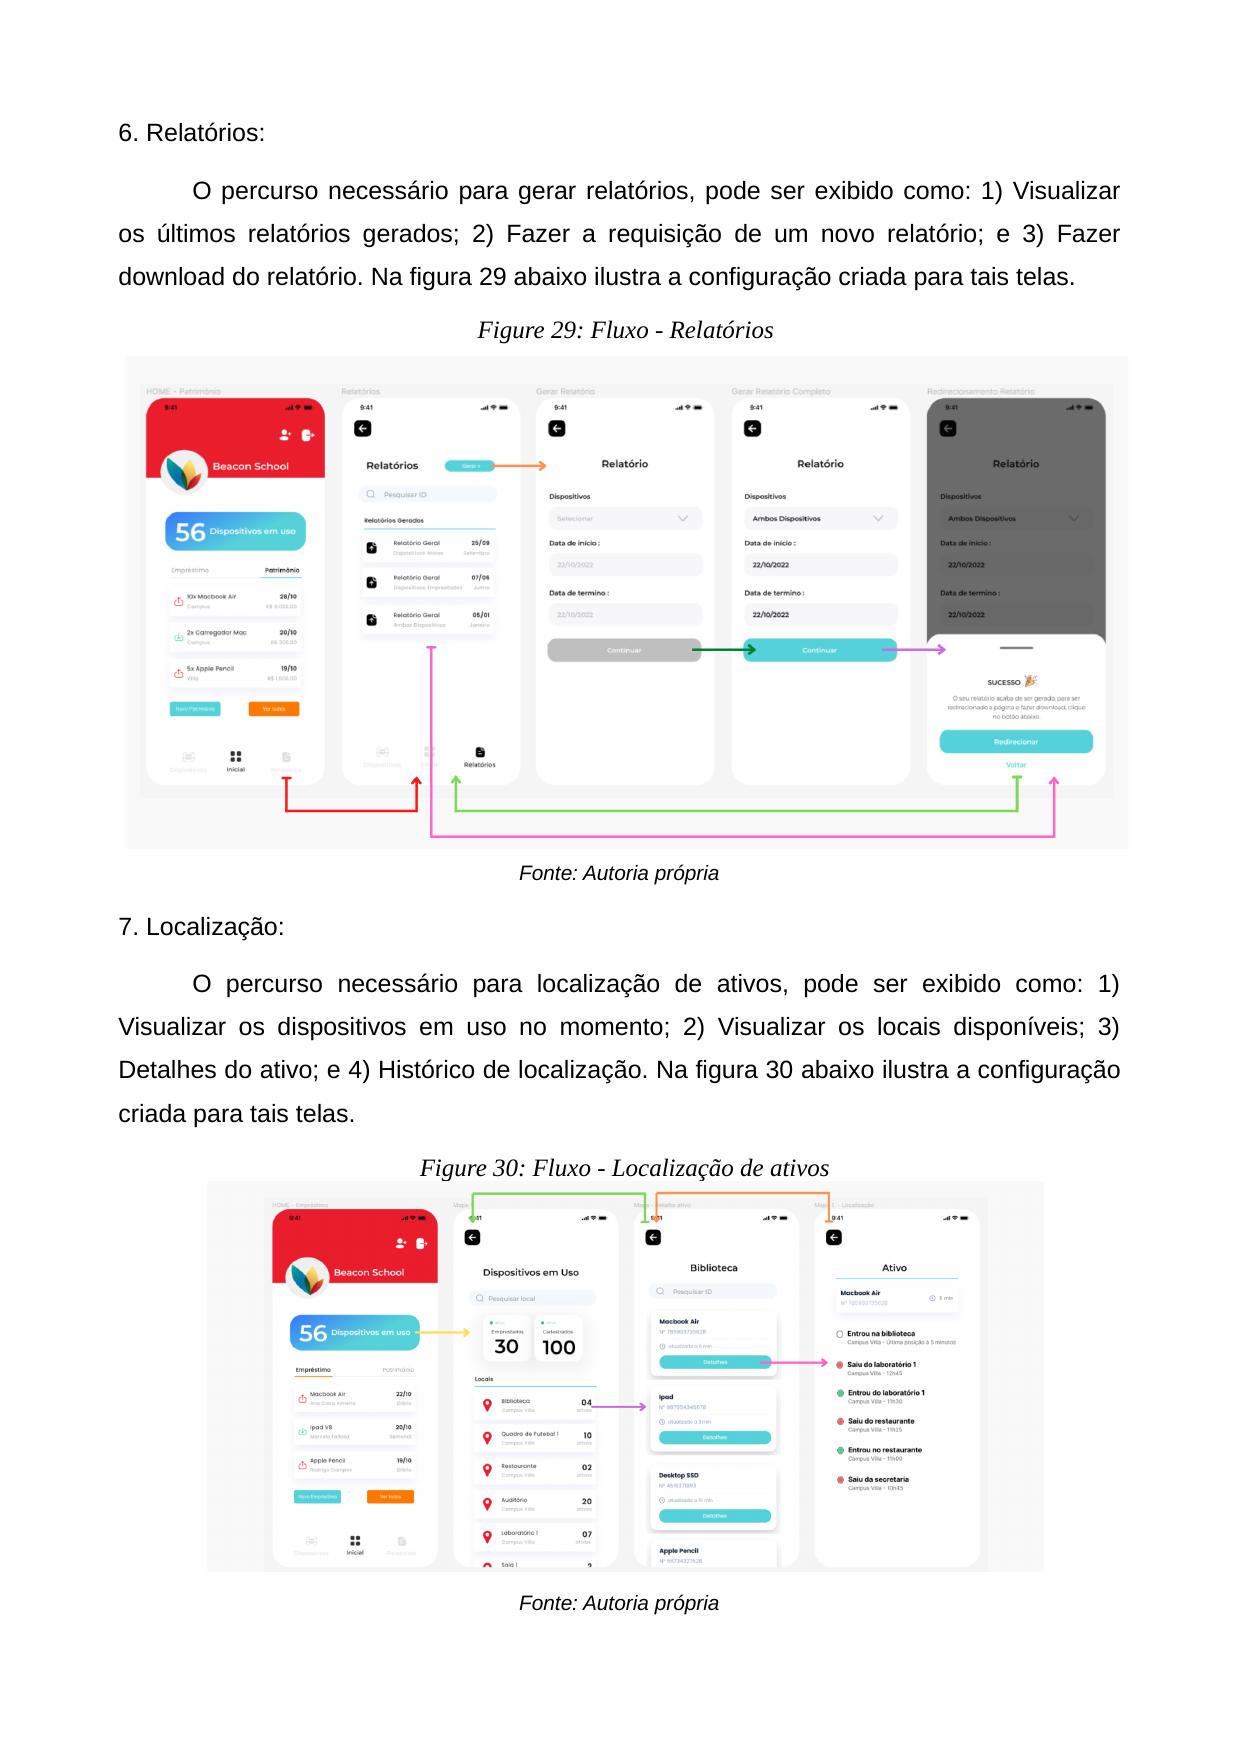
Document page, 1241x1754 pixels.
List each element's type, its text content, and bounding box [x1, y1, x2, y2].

text 7. Localização: [118, 912, 1122, 940]
picture [207, 1181, 1045, 1572]
text [125, 303, 1129, 316]
text O percurso necessário para localização de ativos, pode ser exibido como: 1) Visualizar os dispositivos em uso no momento; 2) Visualizar os locais disponíveis; 3) Detalhes do ativo; e 4) Histórico de localização. Na figura 30 abaixo ilustra a configuração criada para tais telas. [118, 969, 1122, 1127]
text [207, 1572, 1044, 1579]
text Figure 30: Fluxo - Localização de ativos [207, 1153, 1044, 1181]
text [207, 1141, 1044, 1153]
text O percurso necessário para gerar relatórios, pode ser exibido como: 1) Visualizar os últimos relatórios gerados; 2) Fazer a requisição de um novo relatório; e 3) Fazer download do relatório. Na figura 29 abaixo ilustra a configuração criada para tais telas. [118, 176, 1122, 291]
text Fonte: Autoria própria [118, 320, 1129, 885]
text Figure 29: Fluxo - Relatórios [125, 316, 1129, 344]
text Fonte: Autoria própria [118, 1156, 1122, 1615]
picture [124, 356, 1129, 849]
text 6. Relatórios: [118, 118, 1122, 147]
